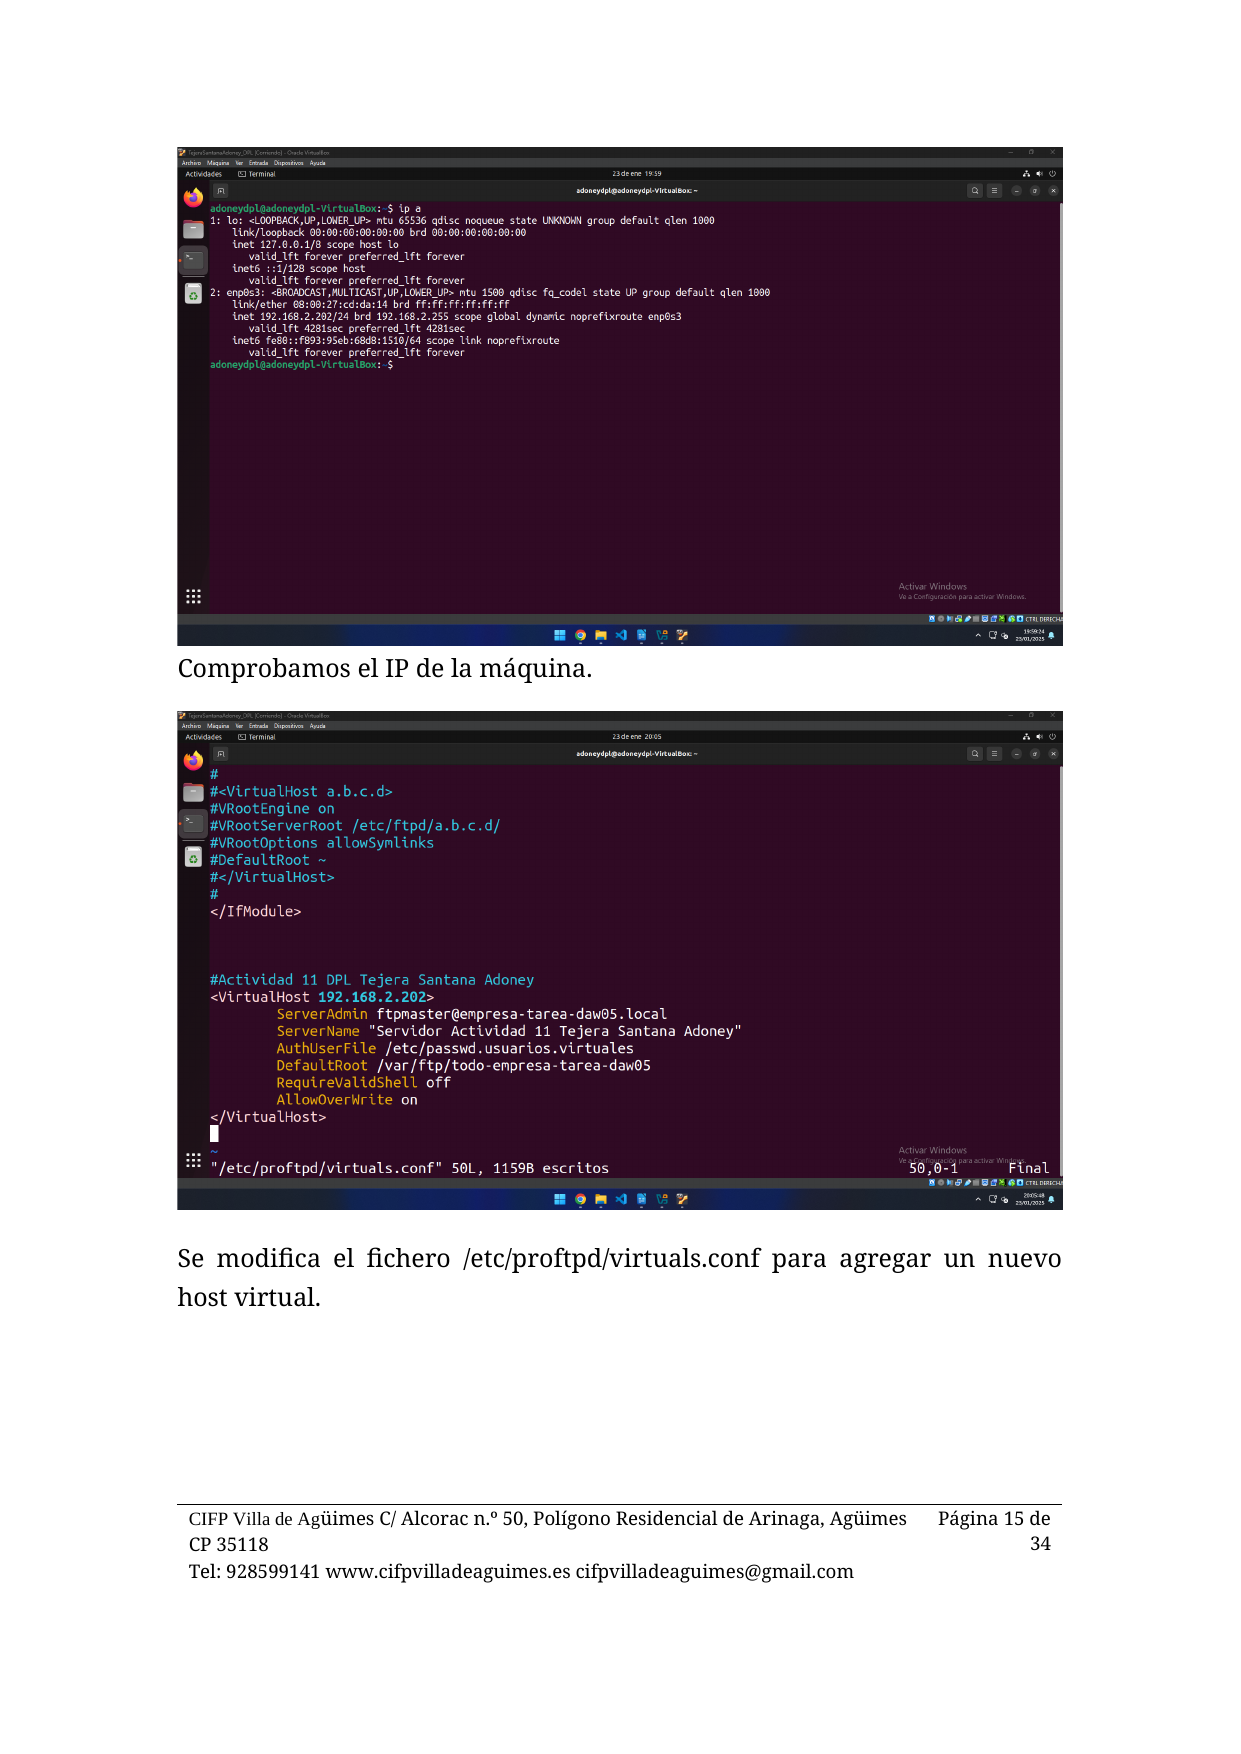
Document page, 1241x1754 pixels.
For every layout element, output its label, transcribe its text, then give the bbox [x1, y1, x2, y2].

text Comprobamos el IP de la máquina. [177, 646, 1063, 685]
picture [177, 147, 1063, 646]
text Se modifica el fichero /etc/proftpd/virtuals.conf para agregar un nuevo host virtual. [177, 1210, 1063, 1313]
picture [177, 711, 1063, 1210]
